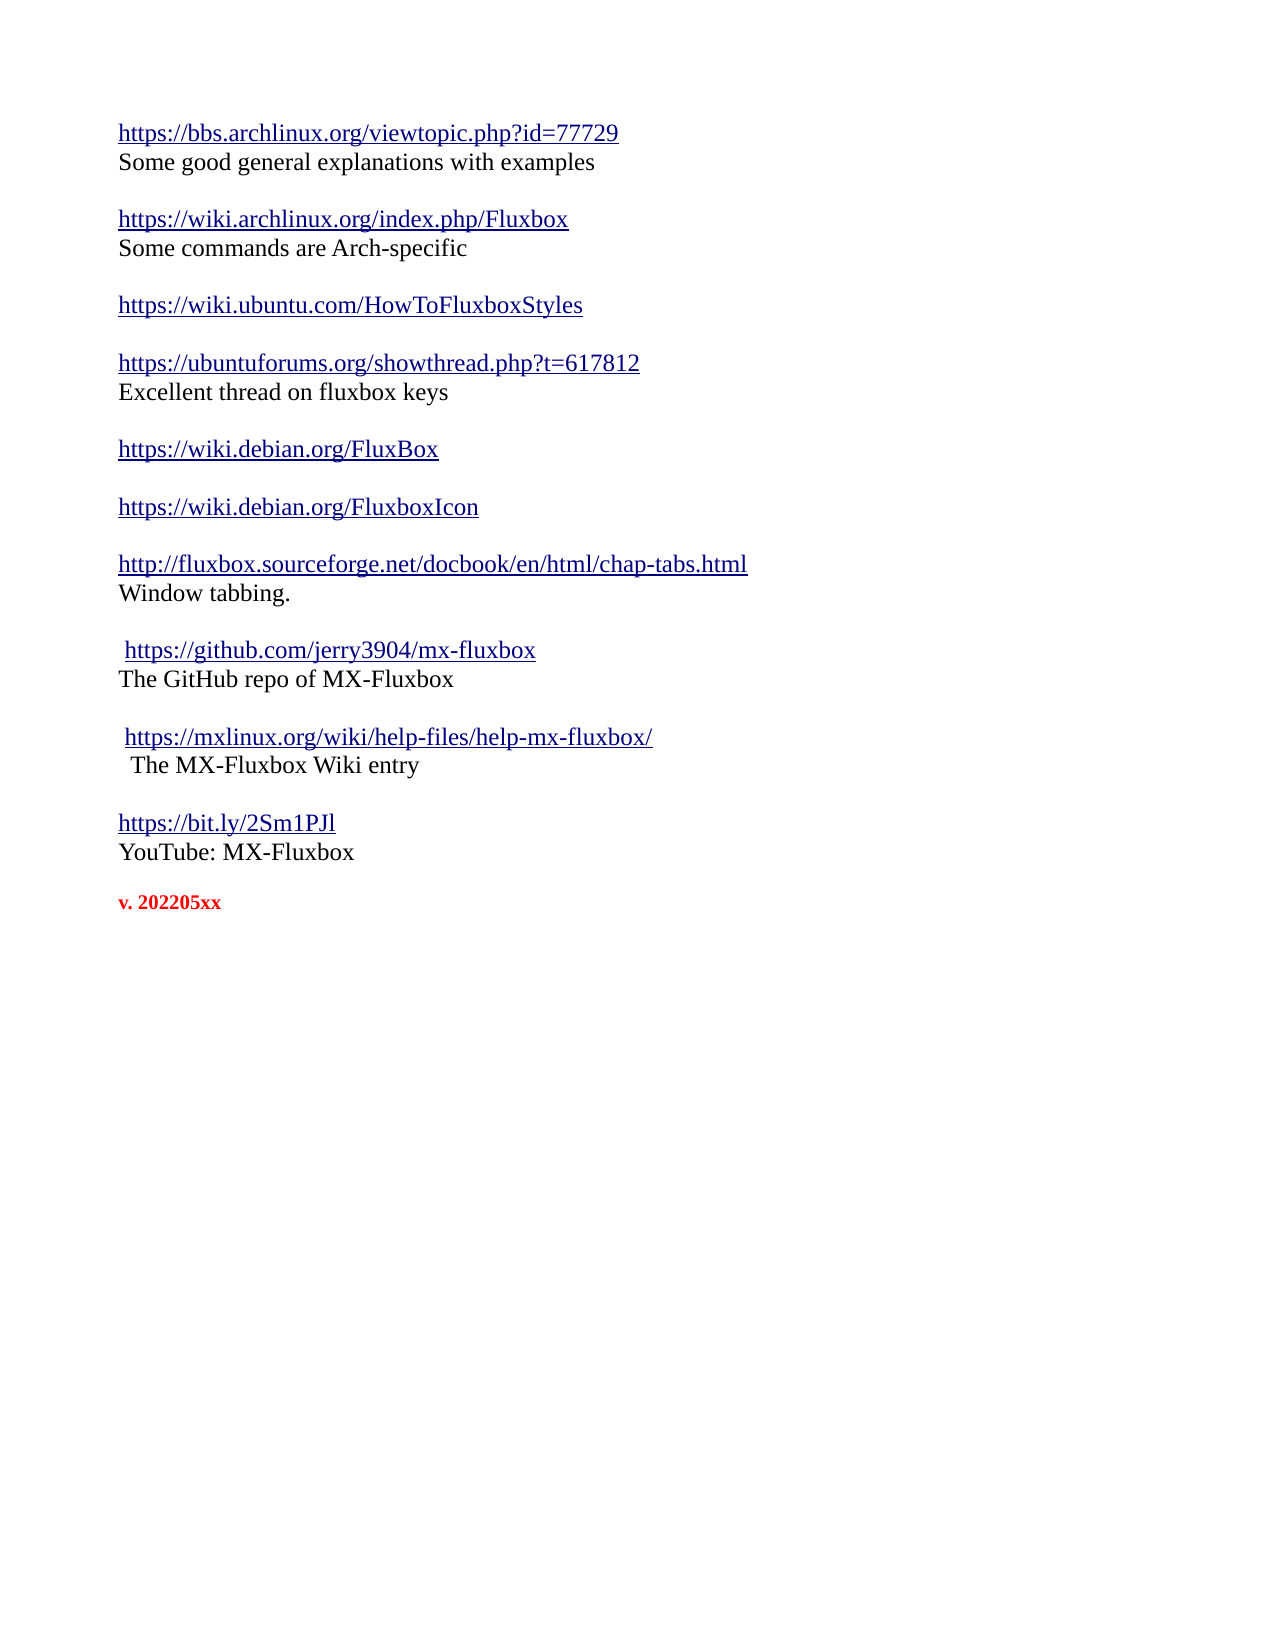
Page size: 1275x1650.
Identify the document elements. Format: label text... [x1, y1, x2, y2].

text https://wiki.debian.org/FluxboxIcon [118, 492, 1157, 521]
text https://bbs.archlinux.org/viewtopic.php?id=77729 [118, 118, 1157, 147]
text http://fluxbox.sourceforge.net/docbook/en/html/chap-tabs.html [118, 549, 1157, 578]
text https://wiki.debian.org/FluxBox [118, 434, 1157, 463]
text https://bit.ly/2Sm1PJl [118, 808, 1157, 837]
text Excellent thread on fluxbox keys [118, 377, 1157, 406]
text The GitHub repo of MX-Fluxbox [118, 664, 1157, 693]
text https://wiki.ubuntu.com/HowToFluxboxStyles [118, 291, 1157, 319]
text The MX-Fluxbox Wiki entry [118, 751, 1157, 779]
text YouTube: MX-Fluxbox [118, 837, 1157, 866]
text Some good general explanations with examples [118, 147, 1157, 176]
text https://ubuntuforums.org/showthread.php?t=617812 [118, 348, 1157, 377]
text Window tabbing. [118, 578, 1157, 607]
text https://mxlinux.org/wiki/help-files/help-mx-fluxbox/ [118, 722, 1157, 751]
text https://wiki.archlinux.org/index.php/Fluxbox [118, 204, 1157, 233]
text Some commands are Arch-specific [118, 233, 1157, 262]
text v. 202205xx [118, 890, 1157, 914]
text https://github.com/jerry3904/mx-fluxbox [118, 636, 1157, 664]
